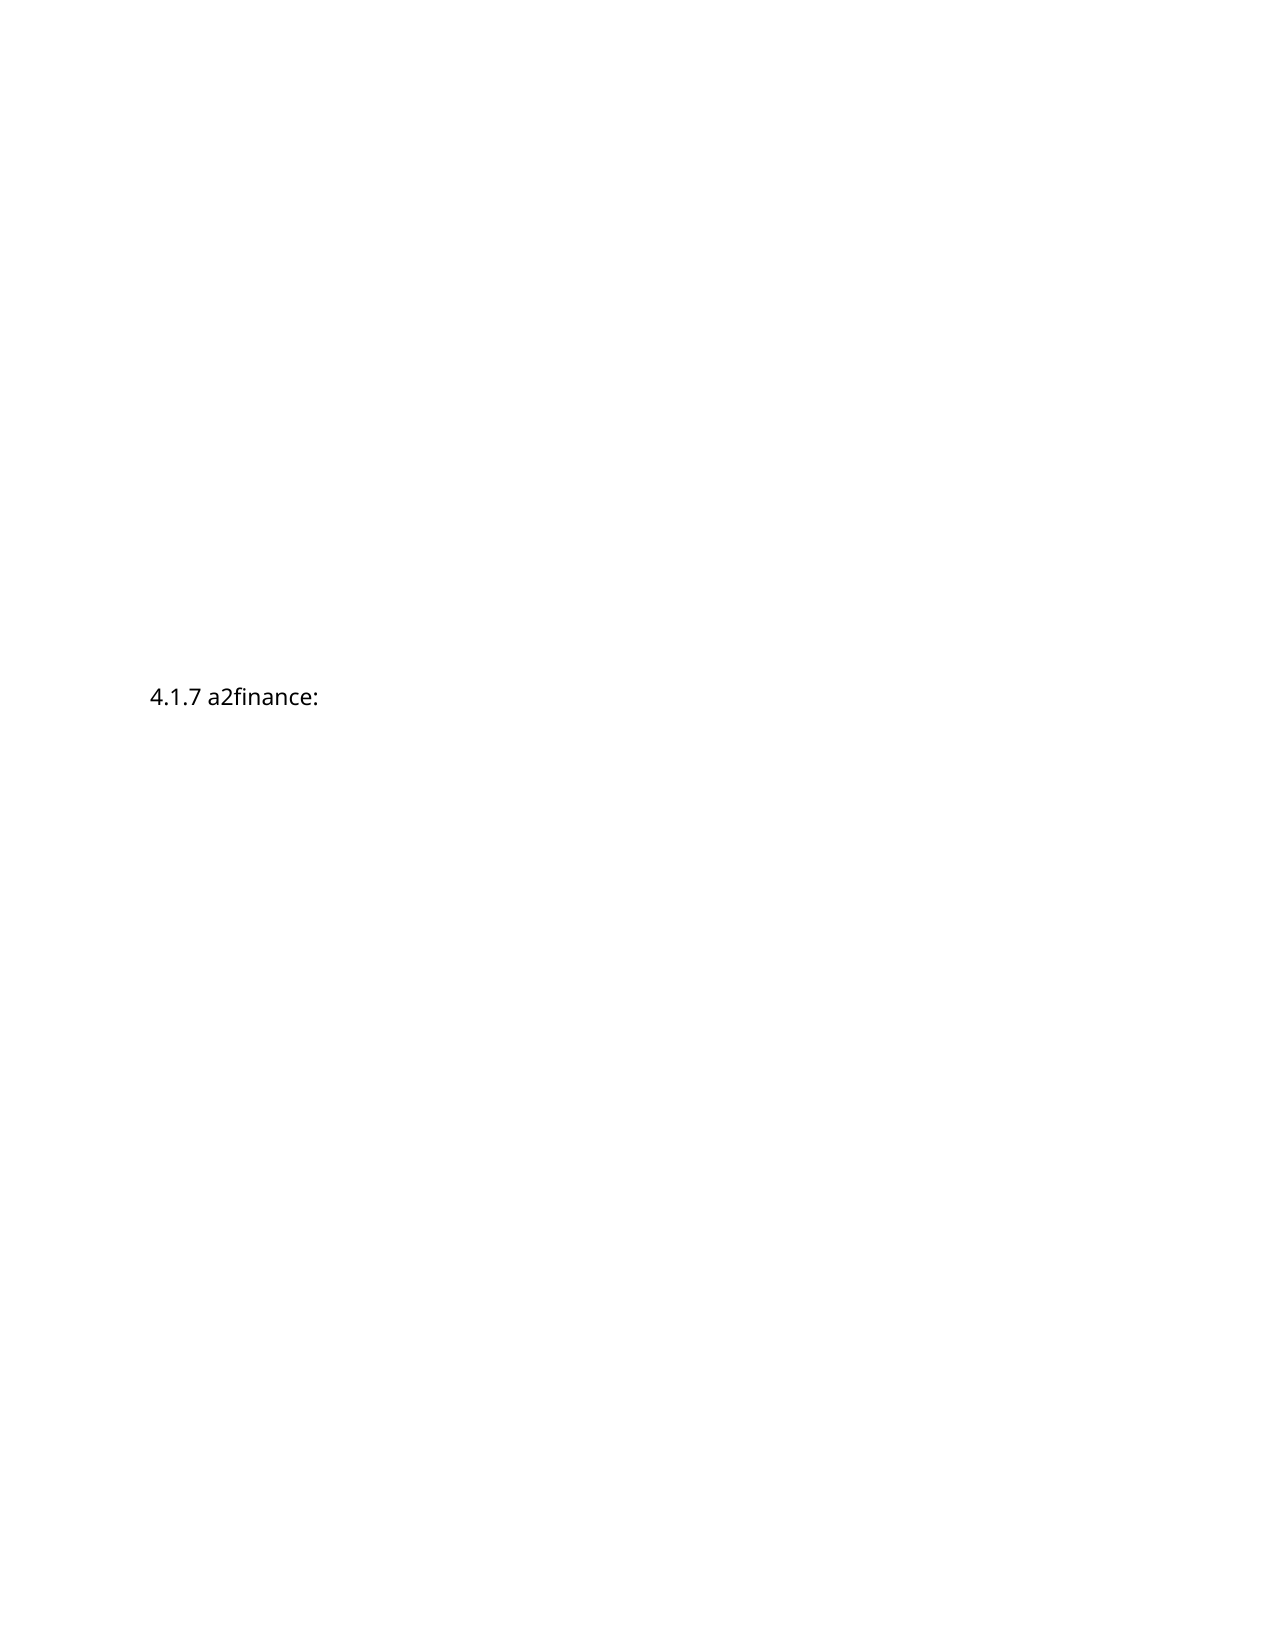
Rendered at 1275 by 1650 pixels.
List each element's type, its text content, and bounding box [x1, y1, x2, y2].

text 4.1.7 a2finance: [150, 681, 1125, 712]
